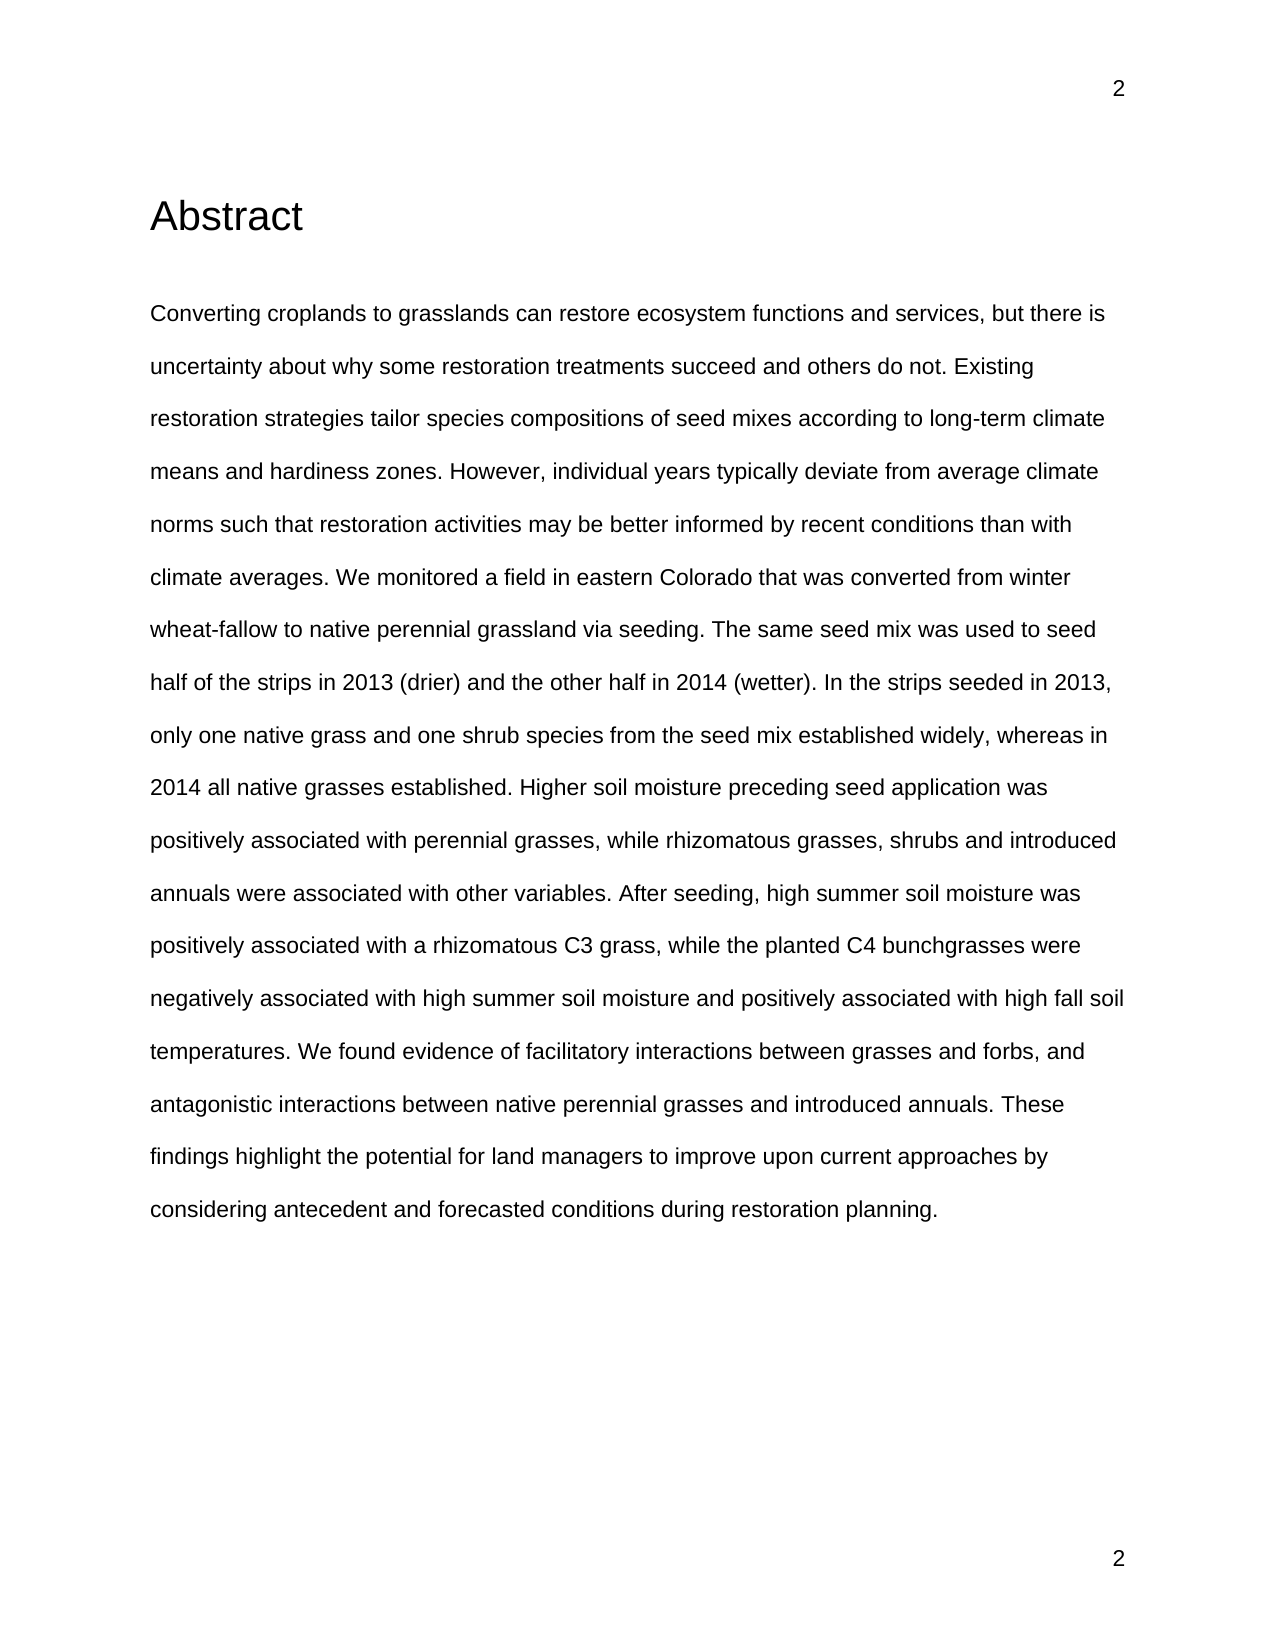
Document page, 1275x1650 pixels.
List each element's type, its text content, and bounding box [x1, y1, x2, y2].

subtitle Abstract [150, 192, 1125, 239]
text Converting croplands to grasslands can restore ecosystem functions and services, but there is uncertainty about why some restoration treatments succeed and others do not. Existing restoration strategies tailor species compositions of seed mixes according to long-term climate means and hardiness zones. However, individual years typically deviate from average climate norms such that restoration activities may be better informed by recent conditions than with climate averages. We monitored a field in eastern Colorado that was converted from winter wheat-fallow to native perennial grassland via seeding. The same seed mix was used to seed half of the strips in 2013 (drier) and the other half in 2014 (wetter). In the strips seeded in 2013, only one native grass and one shrub species from the seed mix established widely, whereas in 2014 all native grasses established. Higher soil moisture preceding seed application was positively associated with perennial grasses, while rhizomatous grasses, shrubs and introduced annuals were associated with other variables. After seeding, high summer soil moisture was positively associated with a rhizomatous C3 grass, while the planted C4 bunchgrasses were negatively associated with high summer soil moisture and positively associated with high fall soil temperatures. We found evidence of facilitatory interactions between grasses and forbs, and antagonistic interactions between native perennial grasses and introduced annuals. These findings highlight the potential for land managers to improve upon current approaches by considering antecedent and forecasted conditions during restoration planning. [150, 300, 1125, 1222]
